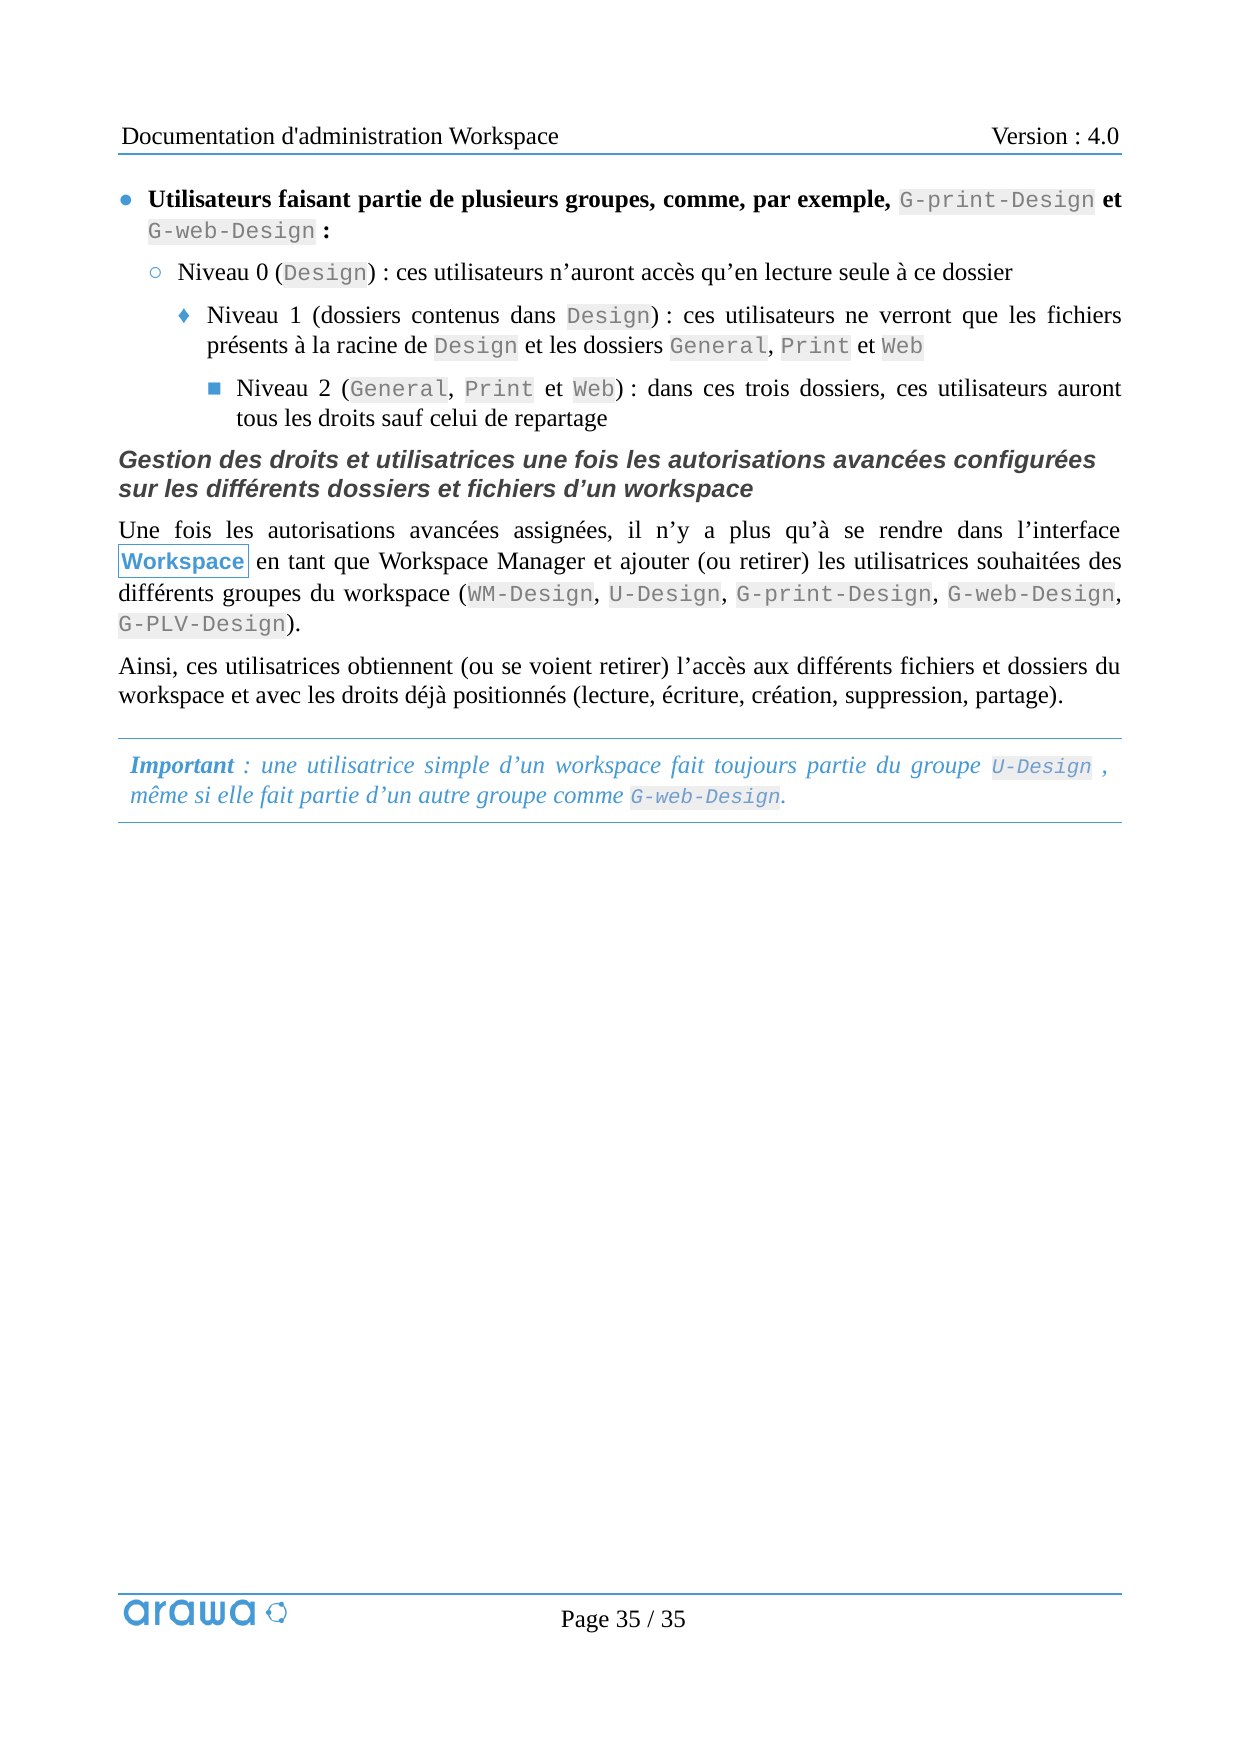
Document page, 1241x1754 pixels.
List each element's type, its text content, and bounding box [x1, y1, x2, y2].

text Une fois les autorisations avancées assignées, il n’y a plus qu’à se rendre dans l’interface Workspace en tant que Workspace Manager et ajouter (ou retirer) les utilisatrices souhaitées des différents groupes du workspace (WM-Design, U-Design, G-print-Design, G-web-Design, G-PLV-Design). [118, 515, 1122, 639]
list Niveau 1 (dossiers contenus dans Design) : ces utilisateurs ne verront que les fichiers présents à la racine de Design et les dossiers General, Print et Web [177, 299, 1122, 361]
text Ainsi, ces utilisatrices obtiennent (ou se voient retirer) l’accès aux différents fichiers et dossiers du workspace et avec les droits déjà positionnés (lecture, écriture, création, suppression, partage). [118, 651, 1122, 709]
text Important : une utilisatrice simple d’un workspace fait toujours partie du groupe U-Design , même si elle fait partie d’un autre groupe comme G-web-Design. [118, 739, 1122, 822]
list Niveau 2 (General, Print et Web) : dans ces trois dossiers, ces utilisateurs auront tous les droits sauf celui de repartage [207, 372, 1122, 432]
list Utilisateurs faisant partie de plusieurs groupes, comme, par exemple, G-print-Design et G-web-Design : [118, 184, 1122, 245]
picture [121, 1597, 290, 1628]
list Niveau 0 (Design) : ces utilisateurs n’auront accès qu’en lecture seule à ce dossier [148, 257, 1122, 288]
subtitle Gestion des droits et utilisatrices une fois les autorisations avancées configurées sur les différents dossiers et fichiers d’un workspace [118, 445, 1122, 503]
